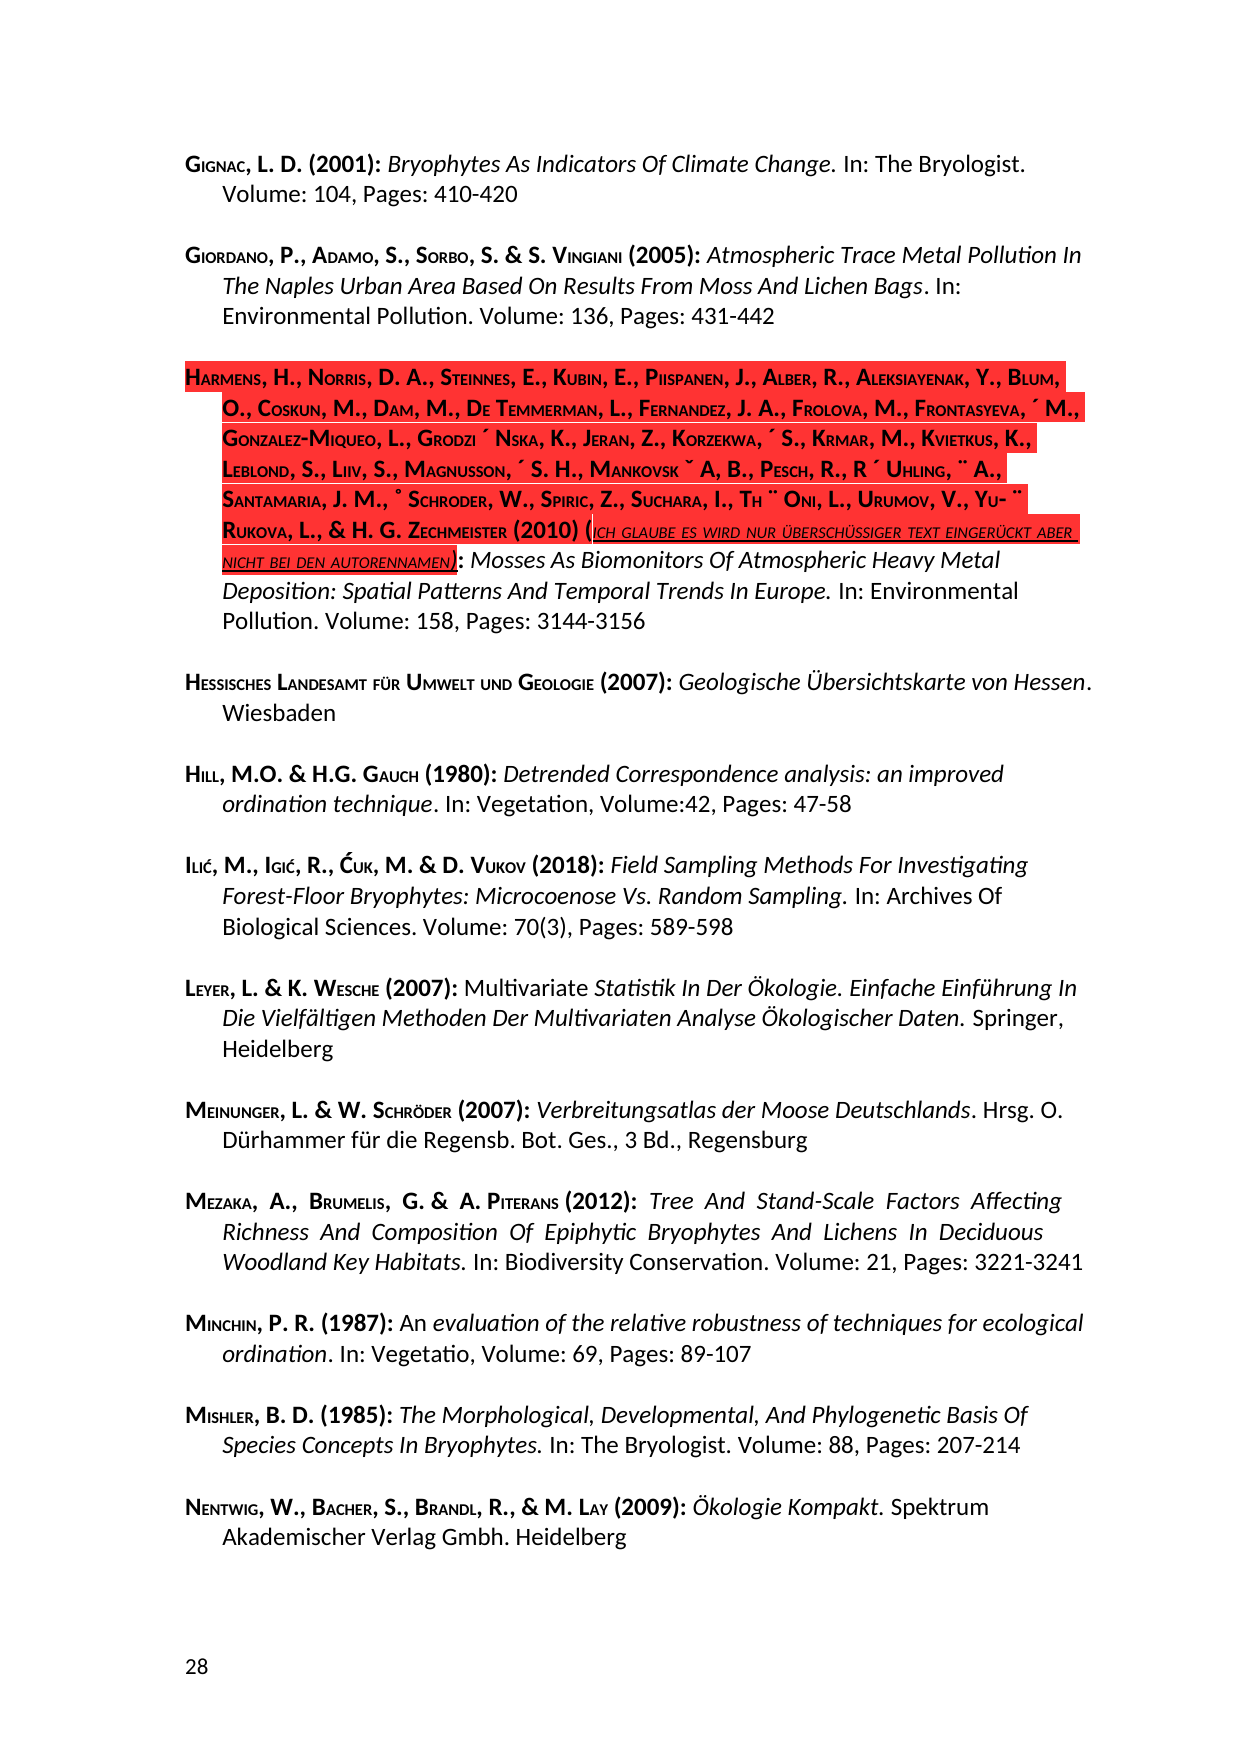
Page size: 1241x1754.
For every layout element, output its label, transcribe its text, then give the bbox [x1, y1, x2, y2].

text Minchin, P. R. (1987): An evaluation of the relative robustness of techniques for ecological ordination. In: Vegetatio, Volume: 69, Pages: 89-107 [185, 1307, 1092, 1368]
text Mishler, B. D. (1985): The Morphological, Developmental, And Phylogenetic Basis Of Species Concepts In Bryophytes. In: The Bryologist. Volume: 88, Pages: 207-214 [185, 1399, 1092, 1460]
text Hessisches Landesamt für Umwelt und Geologie (2007): Geologische Übersichtskarte von Hessen. Wiesbaden [185, 667, 1092, 728]
text Ilić, M., Igić, R., Ćuk, M. & D. Vukov (2018): Field Sampling Methods For Investigating Forest-Floor Bryophytes: Microcoenose Vs. Random Sampling. In: Archives Of Biological Sciences. Volume: 70(3), Pages: 589-598 [185, 850, 1092, 941]
text Mezaka, A., Brumelis, G. & A. Piterans (2012): Tree And Stand-Scale Factors Affecting Richness And Composition Of Epiphytic Bryophytes And Lichens In Deciduous Woodland Key Habitats. In: Biodiversity Conservation. Volume: 21, Pages: 3221-3241 [185, 1185, 1092, 1277]
text Gignac, L. D. (2001): Bryophytes As Indicators Of Climate Change. In: The Bryologist. Volume: 104, Pages: 410-420 [185, 148, 1092, 209]
text Leyer, L. & K. Wesche (2007): Multivariate Statistik In Der Ökologie. Einfache Einführung In Die Vielfältigen Methoden Der Multivariaten Analyse Ökologischer Daten. Springer, Heidelberg [185, 972, 1092, 1063]
text Harmens, H., Norris, D. A., Steinnes, E., Kubin, E., Piispanen, J., Alber, R., Aleksiayenak, Y., Blum, O., Coskun, M., Dam, M., De Temmerman, L., Fernandez, J. A., Frolova, M., Frontasyeva, ´ M., Gonzalez-Miqueo, L., Grodzi ´ Nska, K., Jeran, Z., Korzekwa, ´ S., Krmar, M., Kvietkus, K., Leblond, S., Liiv, S., Magnusson, ´ S. H., Mankovsk ˇ A, B., Pesch, R., R ´ Uhling, ¨ A., Santamaria, J. M., ˚ Schroder, W., Spiric, Z., Suchara, I., Th ¨ Oni, L., Urumov, V., Yu- ¨ Rukova, L., & H. G. Zechmeister (2010) (ich glaube es wird nur überschüssiger text eingerückt aber nicht bei den autorennamen): Mosses As Biomonitors Of Atmospheric Heavy Metal Deposition: Spatial Patterns And Temporal Trends In Europe. In: Environmental Pollution. Volume: 158, Pages: 3144-3156 [185, 361, 1092, 636]
text Hill, M.O. & H.G. Gauch (1980): Detrended Correspondence analysis: an improved ordination technique. In: Vegetation, Volume:42, Pages: 47-58 [185, 758, 1092, 819]
text Nentwig, W., Bacher, S., Brandl, R., & M. Lay (2009): Ökologie Kompakt. Spektrum Akademischer Verlag Gmbh. Heidelberg [185, 1491, 1092, 1552]
text Giordano, P., Adamo, S., Sorbo, S. & S. Vingiani (2005): Atmospheric Trace Metal Pollution In The Naples Urban Area Based On Results From Moss And Lichen Bags. In: Environmental Pollution. Volume: 136, Pages: 431-442 [185, 239, 1092, 331]
text Meinunger, L. & W. Schröder (2007): Verbreitungsatlas der Moose Deutschlands. Hrsg. O. Dürhammer für die Regensb. Bot. Ges., 3 Bd., Regensburg [185, 1094, 1092, 1155]
